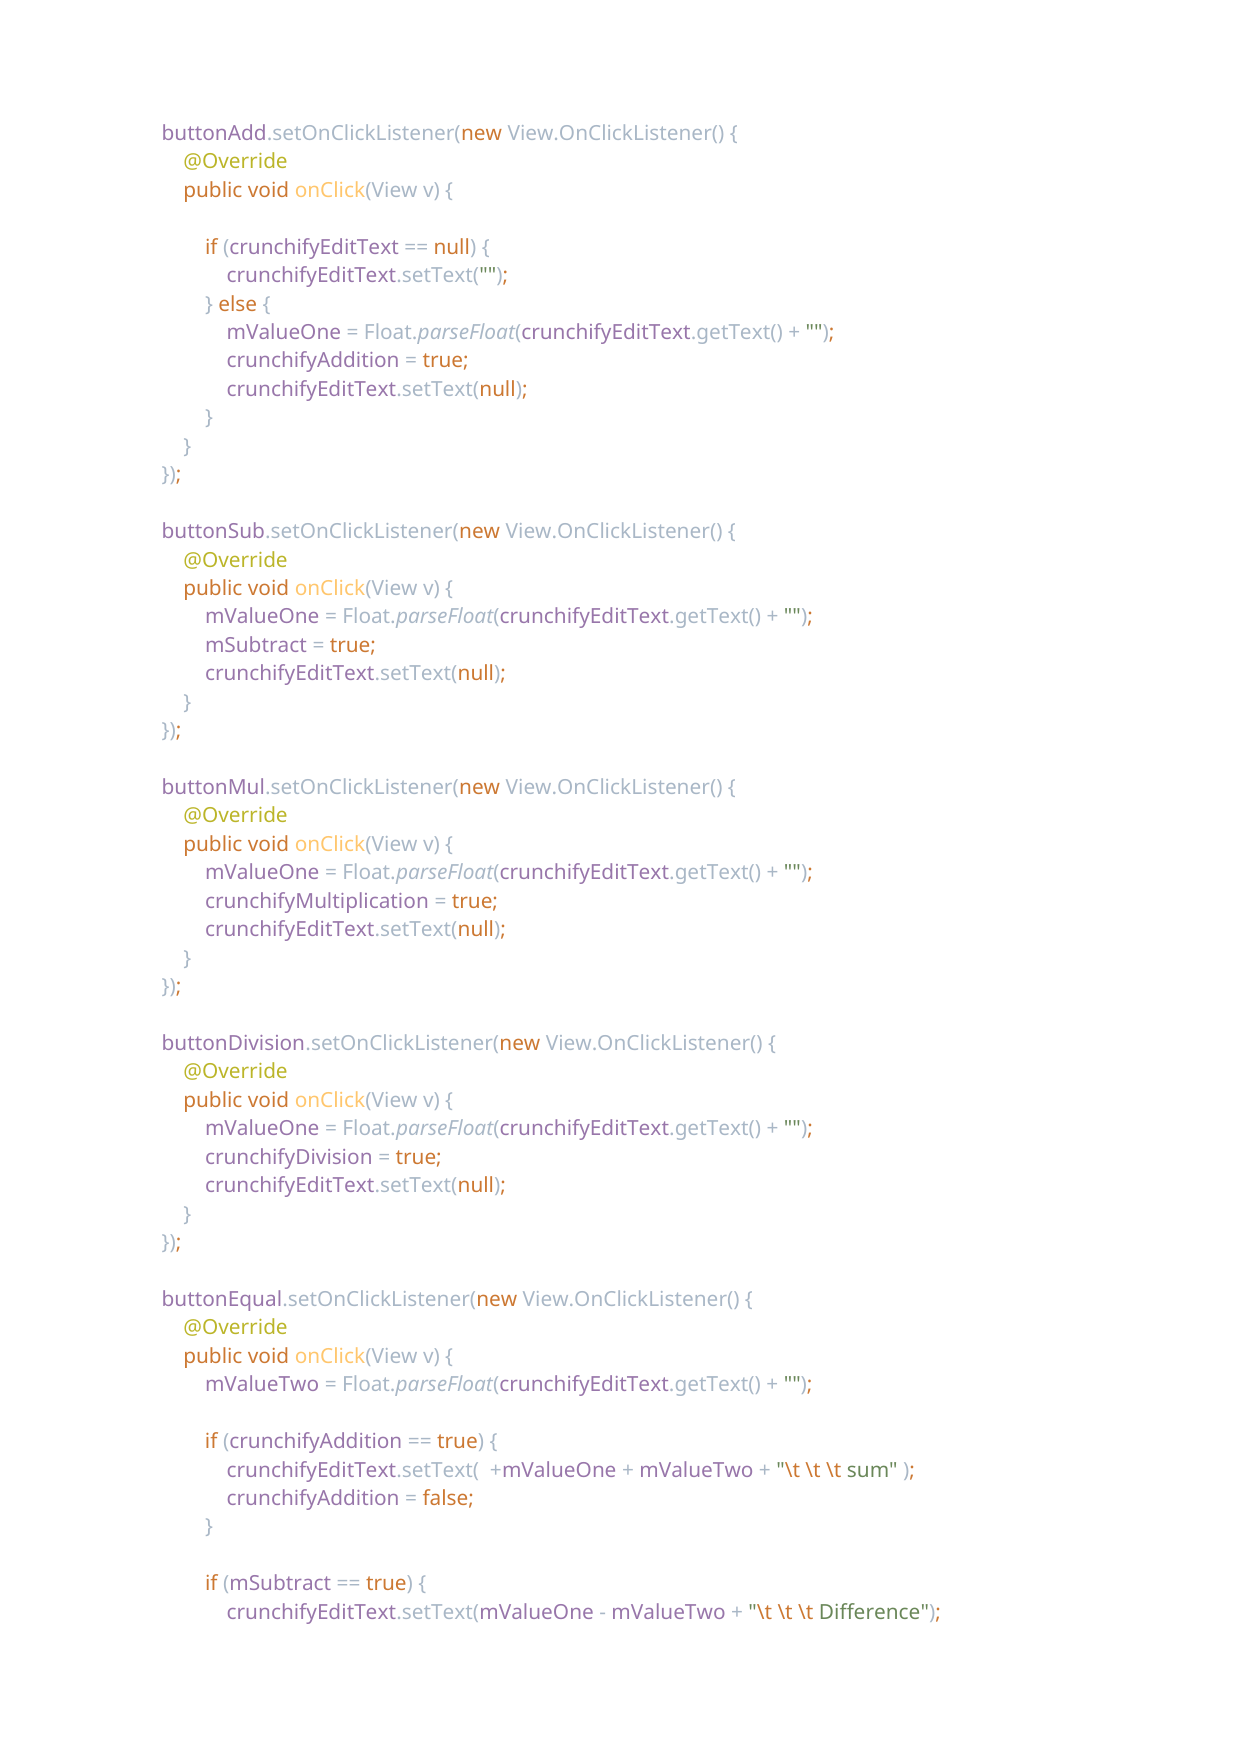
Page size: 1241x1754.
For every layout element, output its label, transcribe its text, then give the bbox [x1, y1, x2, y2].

text buttonAdd.setOnClickListener(new View.OnClickListener() { @Override public void onClick(View v) { if (crunchifyEditText == null) { crunchifyEditText.setText(""); } else { mValueOne = Float.parseFloat(crunchifyEditText.getText() + ""); crunchifyAddition = true; crunchifyEditText.setText(null); } } }); buttonSub.setOnClickListener(new View.OnClickListener() { @Override public void onClick(View v) { mValueOne = Float.parseFloat(crunchifyEditText.getText() + ""); mSubtract = true; crunchifyEditText.setText(null); } }); buttonMul.setOnClickListener(new View.OnClickListener() { @Override public void onClick(View v) { mValueOne = Float.parseFloat(crunchifyEditText.getText() + ""); crunchifyMultiplication = true; crunchifyEditText.setText(null); } }); buttonDivision.setOnClickListener(new View.OnClickListener() { @Override public void onClick(View v) { mValueOne = Float.parseFloat(crunchifyEditText.getText() + ""); crunchifyDivision = true; crunchifyEditText.setText(null); } }); buttonEqual.setOnClickListener(new View.OnClickListener() { @Override public void onClick(View v) { mValueTwo = Float.parseFloat(crunchifyEditText.getText() + ""); if (crunchifyAddition == true) { crunchifyEditText.setText( +mValueOne + mValueTwo + "\t \t \t sum" ); crunchifyAddition = false; } if (mSubtract == true) { crunchifyEditText.setText(mValueOne - mValueTwo + "\t \t \t Difference"); [118, 118, 1122, 1625]
